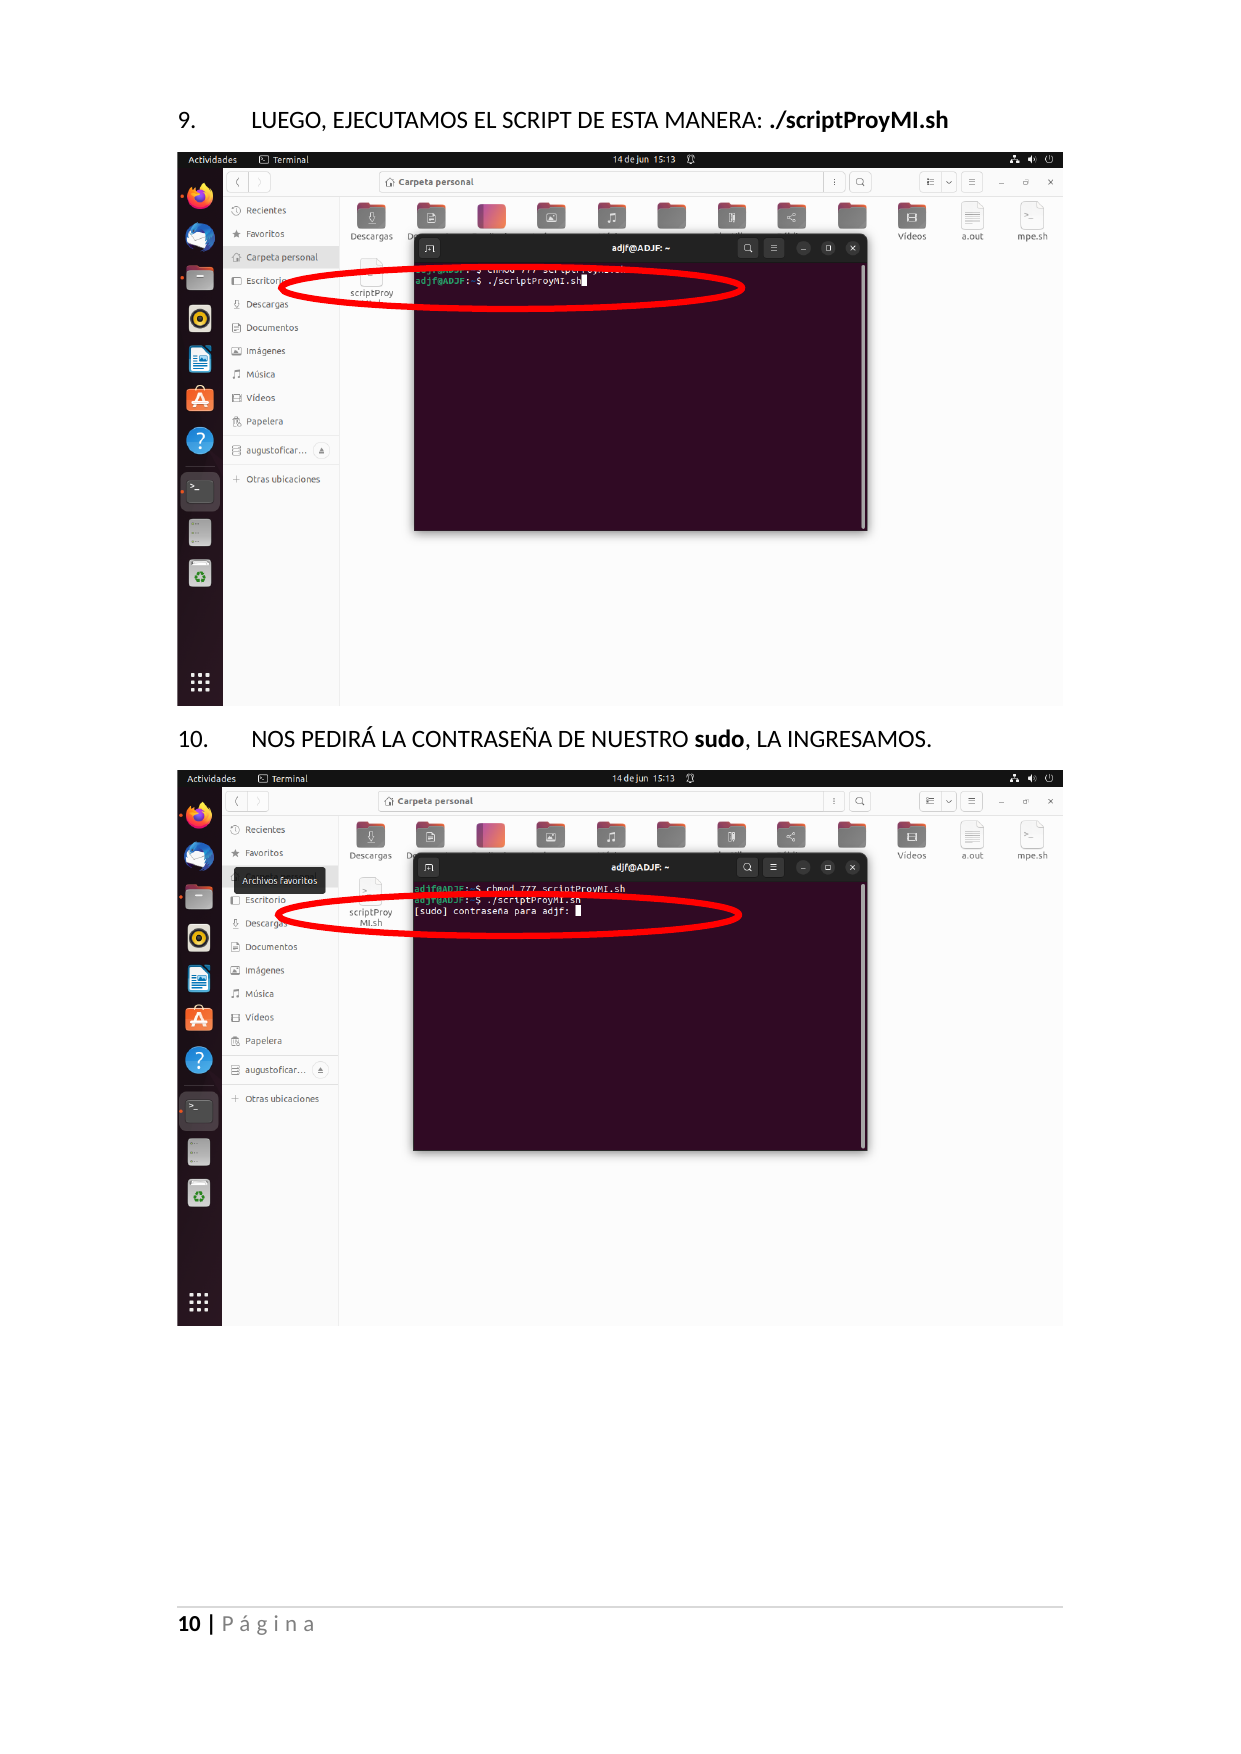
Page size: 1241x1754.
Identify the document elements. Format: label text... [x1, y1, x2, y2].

list LUEGO, EJECUTAMOS EL SCRIPT DE ESTA MANERA: ./scriptProyMI.sh [177, 104, 1063, 135]
list NOS PEDIRÁ LA CONTRASEÑA DE NUESTRO sudo, LA INGRESAMOS. [177, 723, 1063, 754]
